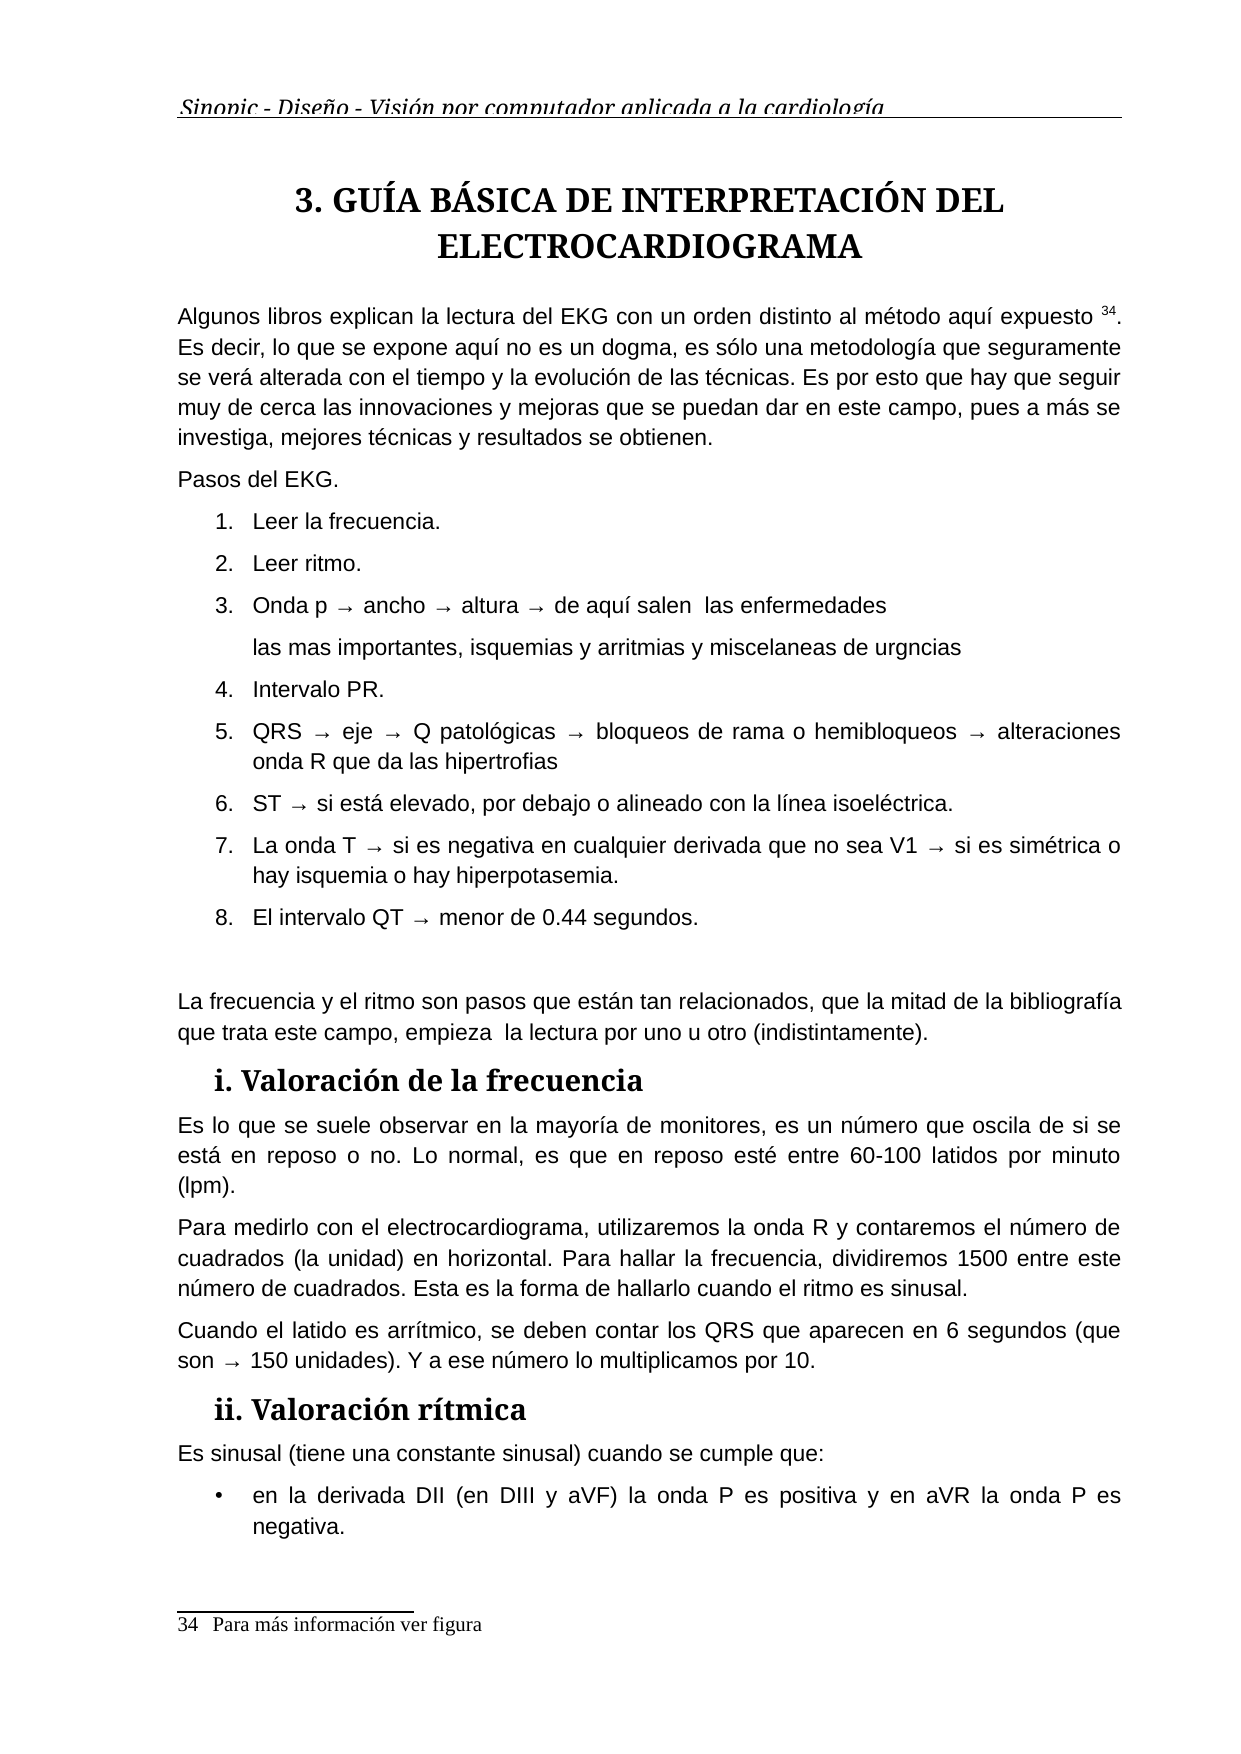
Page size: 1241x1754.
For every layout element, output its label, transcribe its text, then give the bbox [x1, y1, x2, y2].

list las mas importantes, isquemias y arritmias y miscelaneas de urgncias [215, 634, 1122, 660]
list Leer ritmo. [215, 550, 1122, 576]
list Algunos libros explican la lectura del EKG con un orden distinto al método aquí expuesto . Es decir, lo que se expone aquí no es un dogma, es sólo una metodología que seguramente se verá alterada con el tiempo y la evolución de las técnicas. Es por esto que hay que seguir muy de cerca las innovaciones y mejoras que se puedan dar en este campo, pues a más se investiga, mejores técnicas y resultados se obtienen. [177, 303, 1122, 451]
list Valoración rítmica [207, 1389, 1122, 1429]
text Cuando el latido es arrítmico, se deben contar los QRS que aparecen en 6 segundos (que son → 150 unidades). Y a ese número lo multiplicamos por 10. [177, 1317, 1122, 1373]
text Es lo que se suele observar en la mayoría de monitores, es un número que oscila de si se está en reposo o no. Lo normal, es que en reposo esté entre 60-100 latidos por minuto (lpm). [177, 1112, 1122, 1199]
list Onda p → ancho → altura → de aquí salen las enfermedades [215, 592, 1122, 618]
text Es sinusal (tiene una constante sinusal) cuando se cumple que: [177, 1440, 1122, 1467]
list Guía básica de interpretación del electrocardiograma [177, 177, 1122, 268]
list ST → si está elevado, por debajo o alineado con la línea isoeléctrica. [215, 790, 1122, 817]
list QRS → eje → Q patológicas → bloqueos de rama o hemibloqueos → alteraciones onda R que da las hipertrofias [215, 718, 1122, 774]
list La onda T → si es negativa en cualquier derivada que no sea V1 → si es simétrica o hay isquemia o hay hiperpotasemia. [215, 832, 1122, 889]
list El intervalo QT → menor de 0.44 segundos. [215, 904, 1122, 931]
list en la derivada DII (en DIII y aVF) la onda P es positiva y en aVR la onda P es negativa. [215, 1482, 1122, 1539]
list Leer la frecuencia. [215, 508, 1122, 534]
text Pasos del EKG. [177, 466, 1122, 492]
text La frecuencia y el ritmo son pasos que están tan relacionados, que la mitad de la bibliografía que trata este campo, empieza la lectura por uno u otro (indistintamente). [177, 988, 1122, 1045]
list Valoración de la frecuencia [207, 1061, 1122, 1100]
list Para más información ver figura [177, 1612, 1122, 1636]
list Intervalo PR. [215, 676, 1122, 702]
text Para medirlo con el electrocardiograma, utilizaremos la onda R y contaremos el número de cuadrados (la unidad) en horizontal. Para hallar la frecuencia, dividiremos 1500 entre este número de cuadrados. Esta es la forma de hallarlo cuando el ritmo es sinusal. [177, 1214, 1122, 1301]
